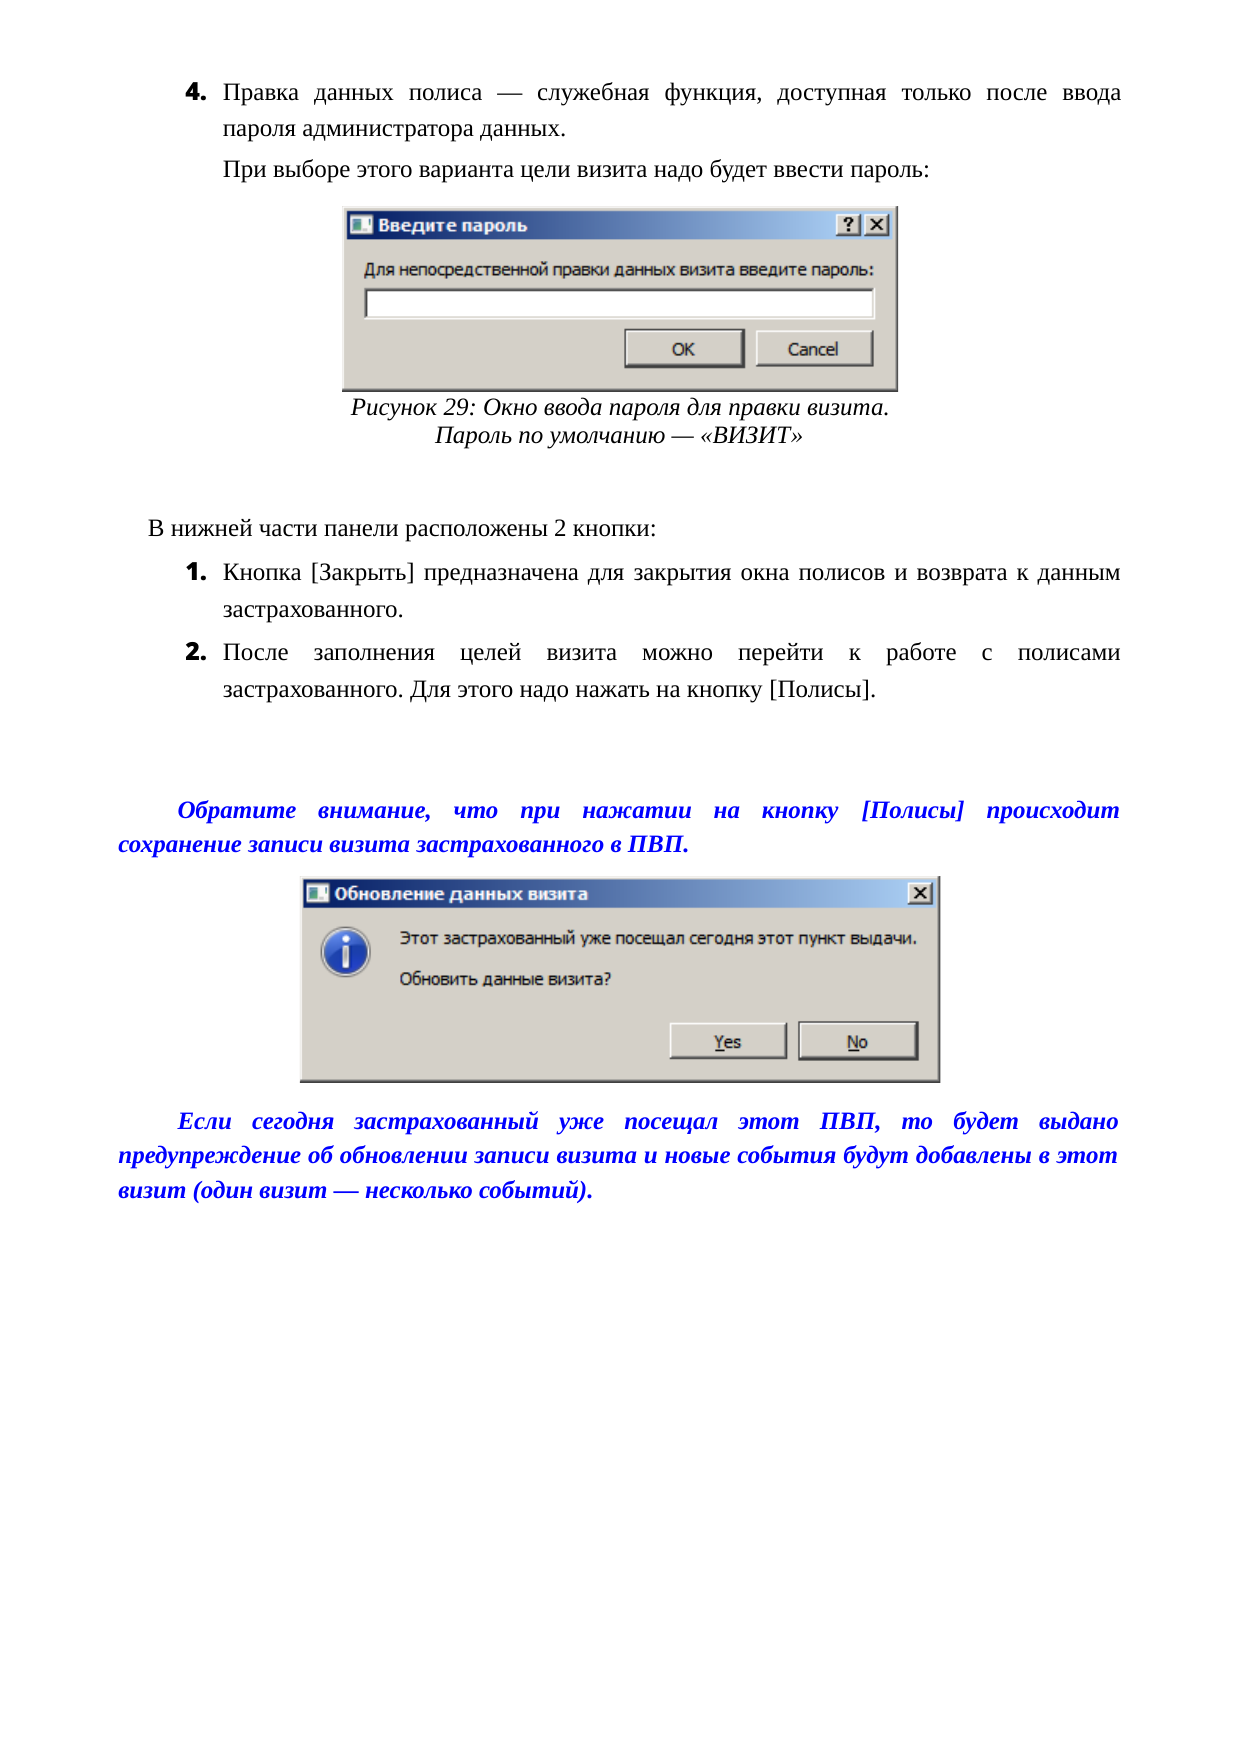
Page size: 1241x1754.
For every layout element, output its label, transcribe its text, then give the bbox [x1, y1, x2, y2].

text Рисунок 29: Окно ввода пароля для правки визита. Пароль по умолчанию — «ВИЗИТ» [342, 392, 898, 449]
list При выборе этого варианта цели визита надо будет ввести пароль: [185, 154, 1122, 182]
picture [342, 206, 899, 392]
list В нижней части панели расположены 2 кнопки: [148, 513, 1122, 542]
list Правка данных полиса — служебная функция, доступная только после ввода пароля администратора данных. [185, 73, 1122, 142]
list После заполнения целей визита можно перейти к работе с полисами застрахованного. Для этого надо нажать на кнопку [Полисы]. [185, 634, 1122, 703]
text Обратите внимание, что при нажатии на кнопку [Полисы] происходит сохранение записи визита застрахованного в ПВП. [118, 795, 1122, 858]
picture [299, 876, 941, 1083]
list Кнопка [Закрыть] предназначена для закрытия окна полисов и возврата к данным застрахованного. [185, 554, 1122, 622]
text Если сегодня застрахованный уже посещал этот ПВП, то будет выдано предупреждение об обновлении записи визита и новые события будут добавлены в этот визит (один визит — несколько событий). [118, 1106, 1122, 1203]
